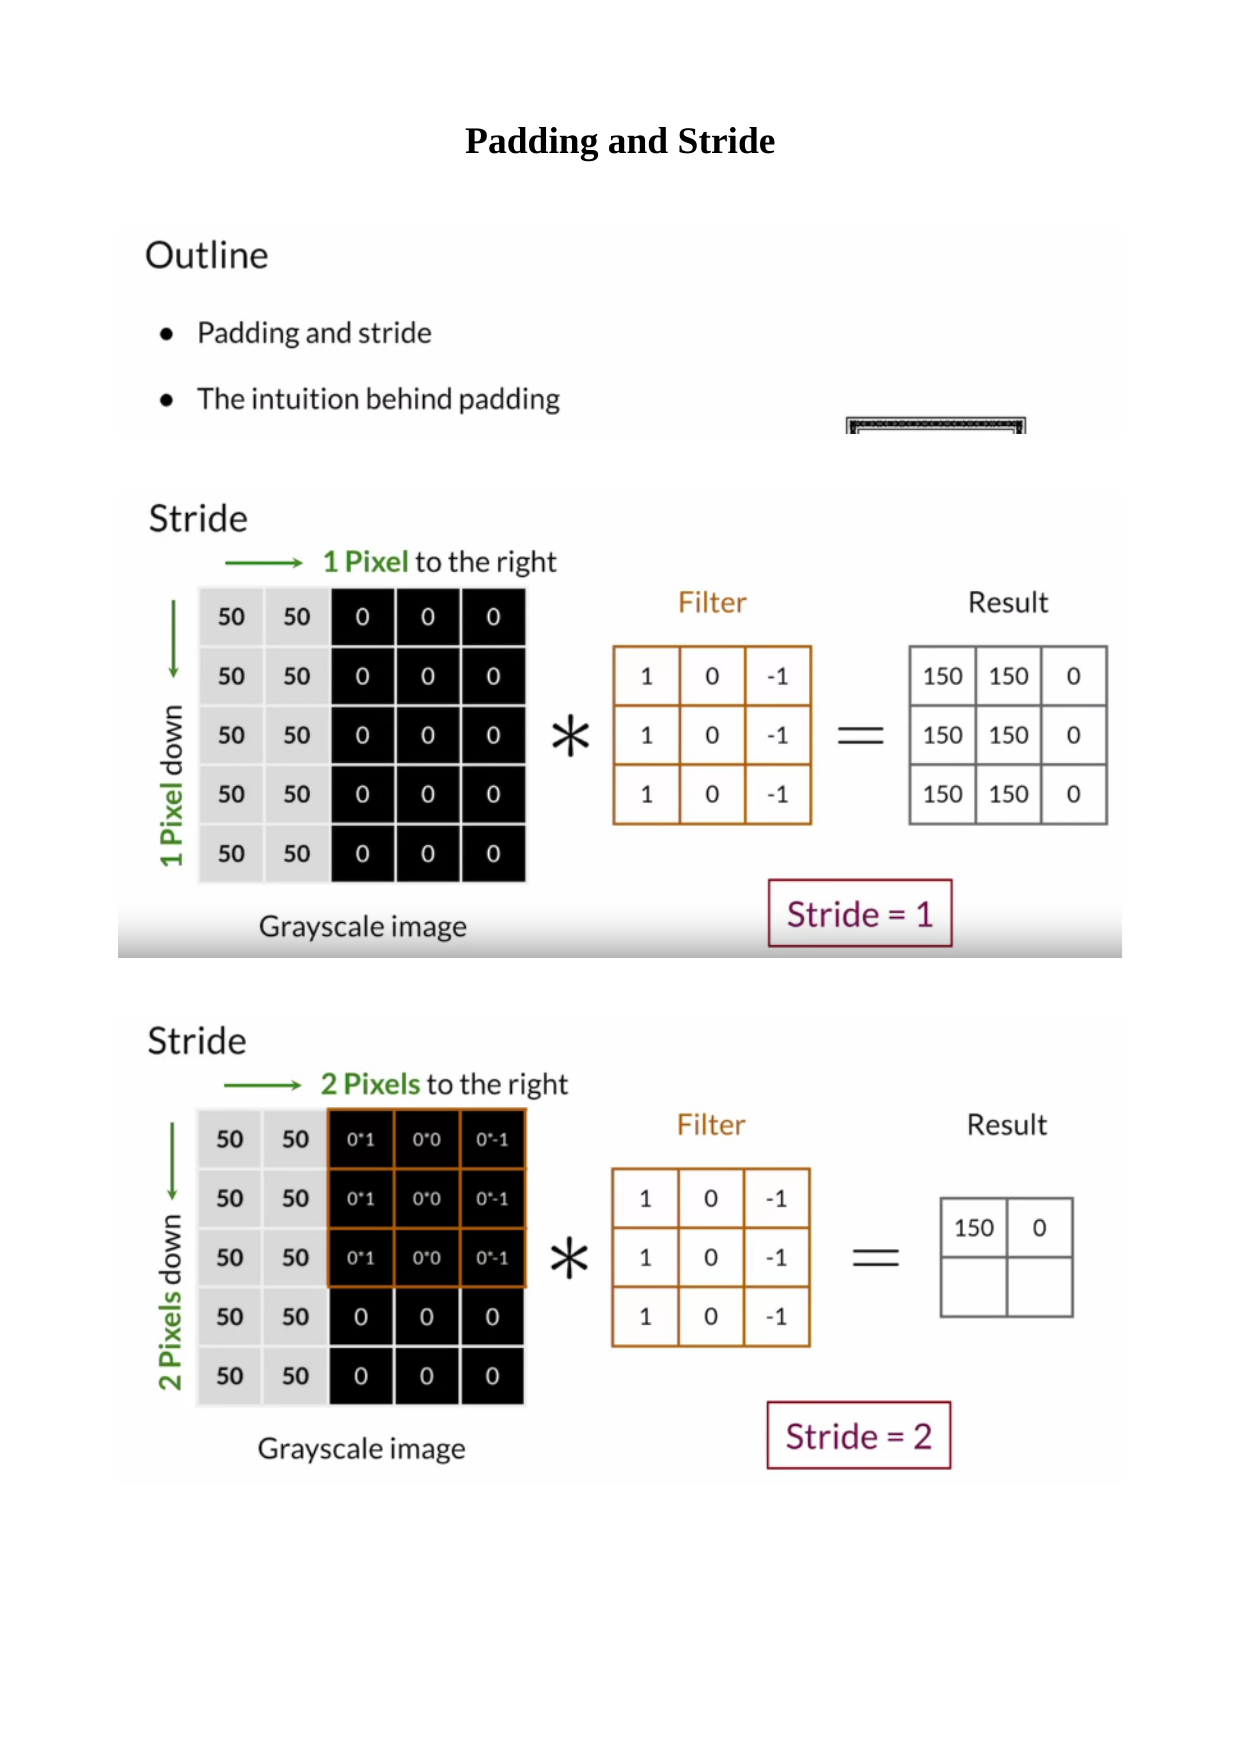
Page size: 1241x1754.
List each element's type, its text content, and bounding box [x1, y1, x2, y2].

subtitle Padding and Stride [118, 118, 1122, 161]
picture [118, 490, 1123, 958]
picture [118, 229, 1123, 434]
picture [118, 1015, 1123, 1484]
